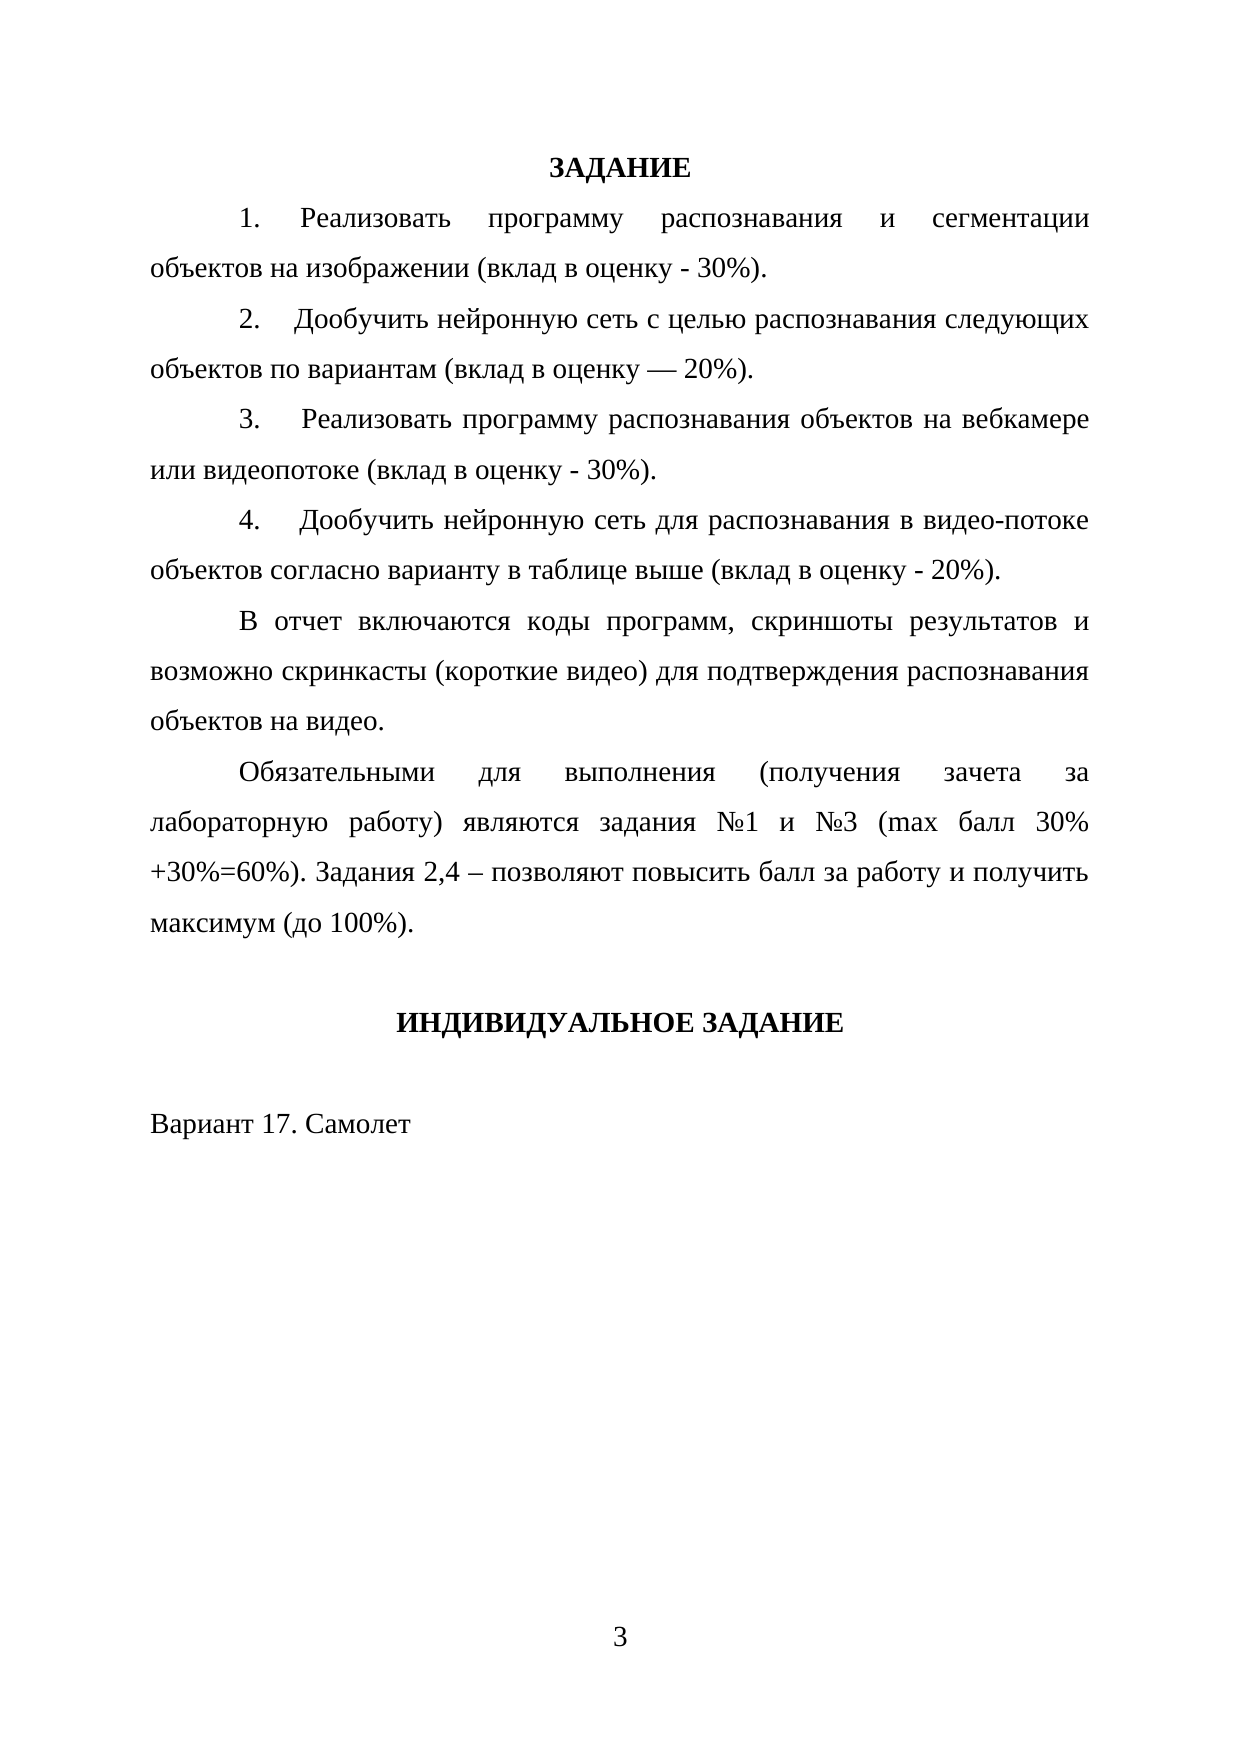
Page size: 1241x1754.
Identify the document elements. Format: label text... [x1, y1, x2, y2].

text 1. Реализовать программу распознавания и сегментации объектов на изображении (вклад в оценку - 30%). [150, 200, 1090, 284]
text В отчет включаются коды программ, скриншоты результатов и возможно скринкасты (короткие видео) для подтверждения распознавания объектов на видео. [150, 603, 1090, 737]
text 4. Дообучить нейронную сеть для распознавания в видео-потоке объектов согласно варианту в таблице выше (вклад в оценку - 20%). [150, 502, 1090, 586]
text 3. Реализовать программу распознавания объектов на вебкамере или видеопотоке (вклад в оценку - 30%). [150, 402, 1090, 485]
text Обязательными для выполнения (получения зачета за лабораторную работу) являются задания №1 и №3 (max балл 30%+30%=60%). Задания 2,4 – позволяют повысить балл за работу и получить максимум (до 100%). [150, 754, 1090, 938]
text Вариант 17. Самолет [150, 1106, 1090, 1139]
text 2. Дообучить нейронную сеть с целью распознавания следующих объектов по вариантам (вклад в оценку — 20%). [150, 301, 1090, 385]
subtitle ИНДИВИДУАЛЬНОЕ ЗАДАНИЕ [150, 1005, 1090, 1039]
subtitle ЗАДАНИЕ [150, 150, 1090, 183]
